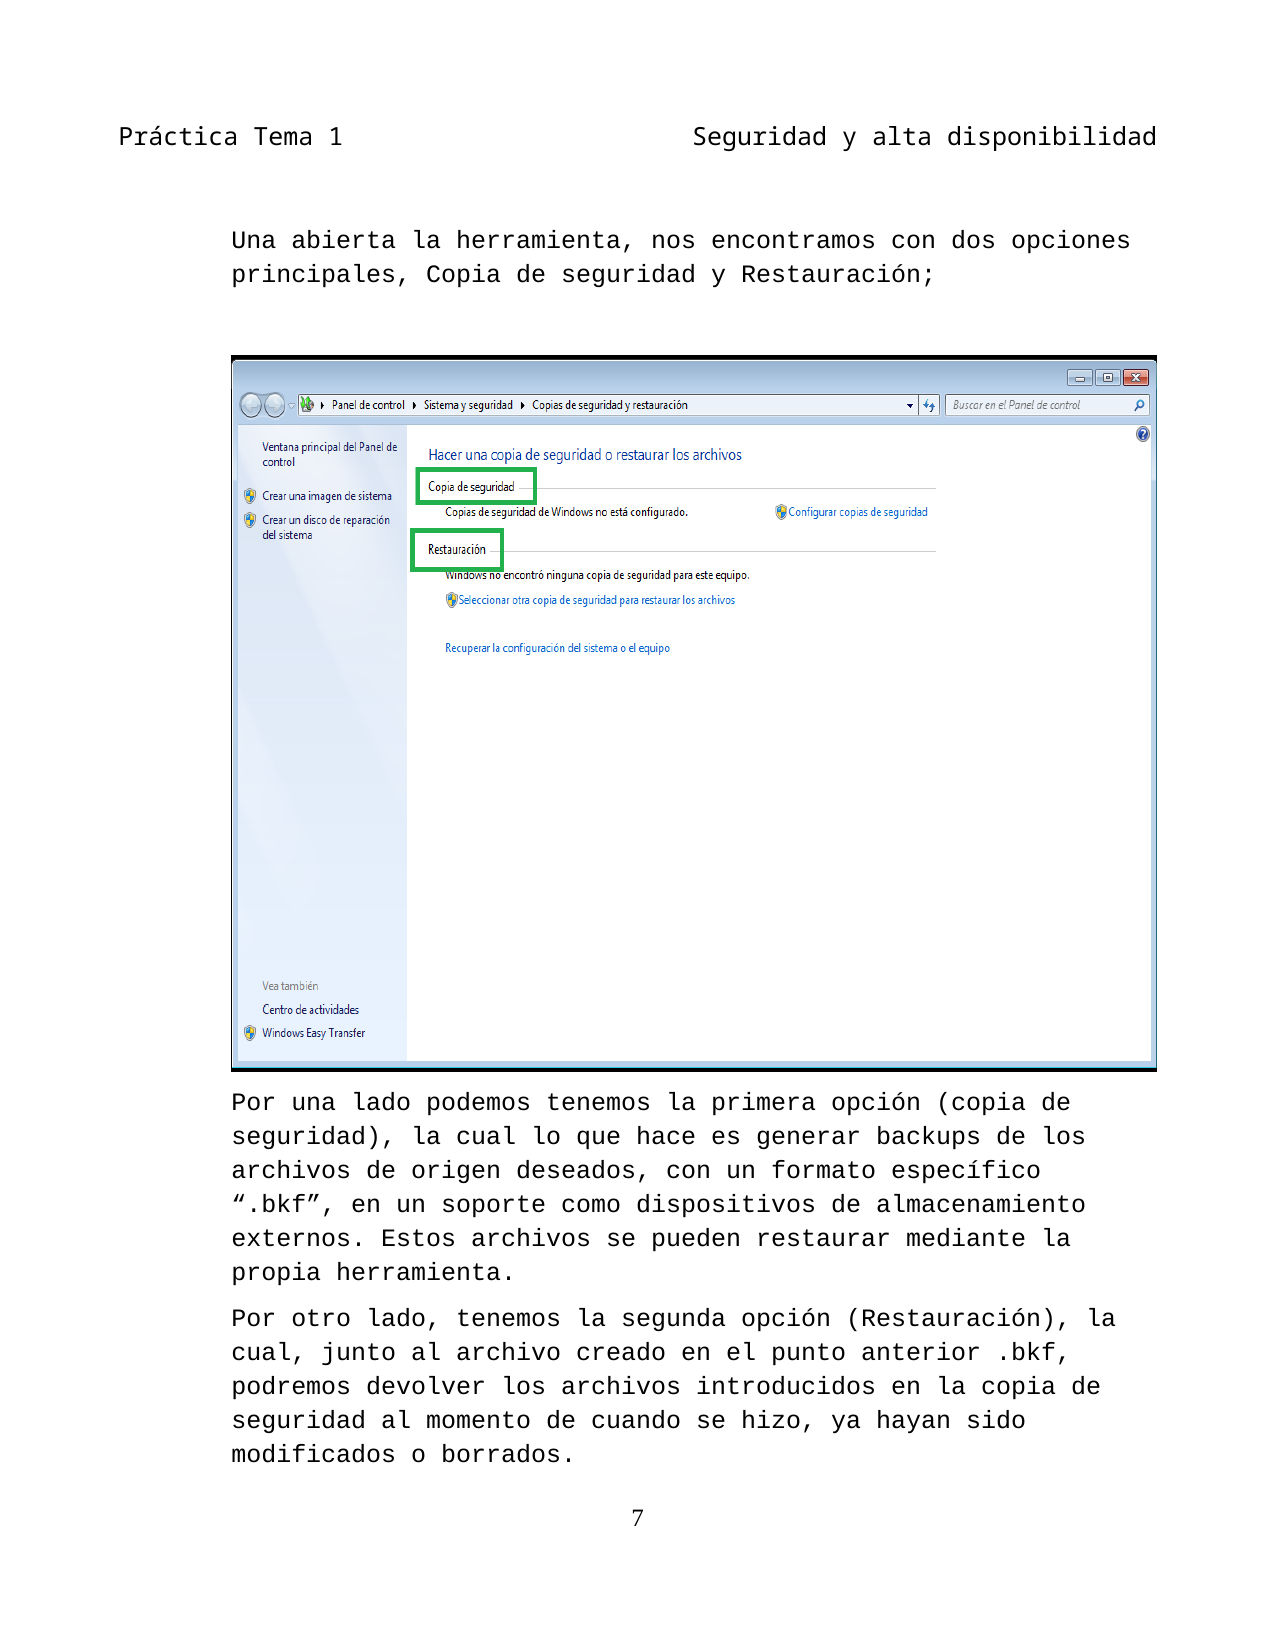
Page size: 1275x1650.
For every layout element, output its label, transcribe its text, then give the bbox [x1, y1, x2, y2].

text Por otro lado, tenemos la segunda opción (Restauración), la cual, junto al archivo creado en el punto anterior .bkf, podremos devolver los archivos introducidos en la copia de seguridad al momento de cuando se hizo, ya hayan sido modificados o borrados. [231, 1306, 1157, 1470]
text Una abierta la herramienta, nos encontramos con dos opciones principales, Copia de seguridad y Restauración; [231, 228, 1157, 290]
text Por una lado podemos tenemos la primera opción (copia de seguridad), la cual lo que hace es generar backups de los archivos de origen deseados, con un formato específico “.bkf”, en un soporte como dispositivos de almacenamiento externos. Estos archivos se pueden restaurar mediante la propia herramienta. [231, 1089, 1157, 1287]
picture [231, 355, 1157, 1072]
